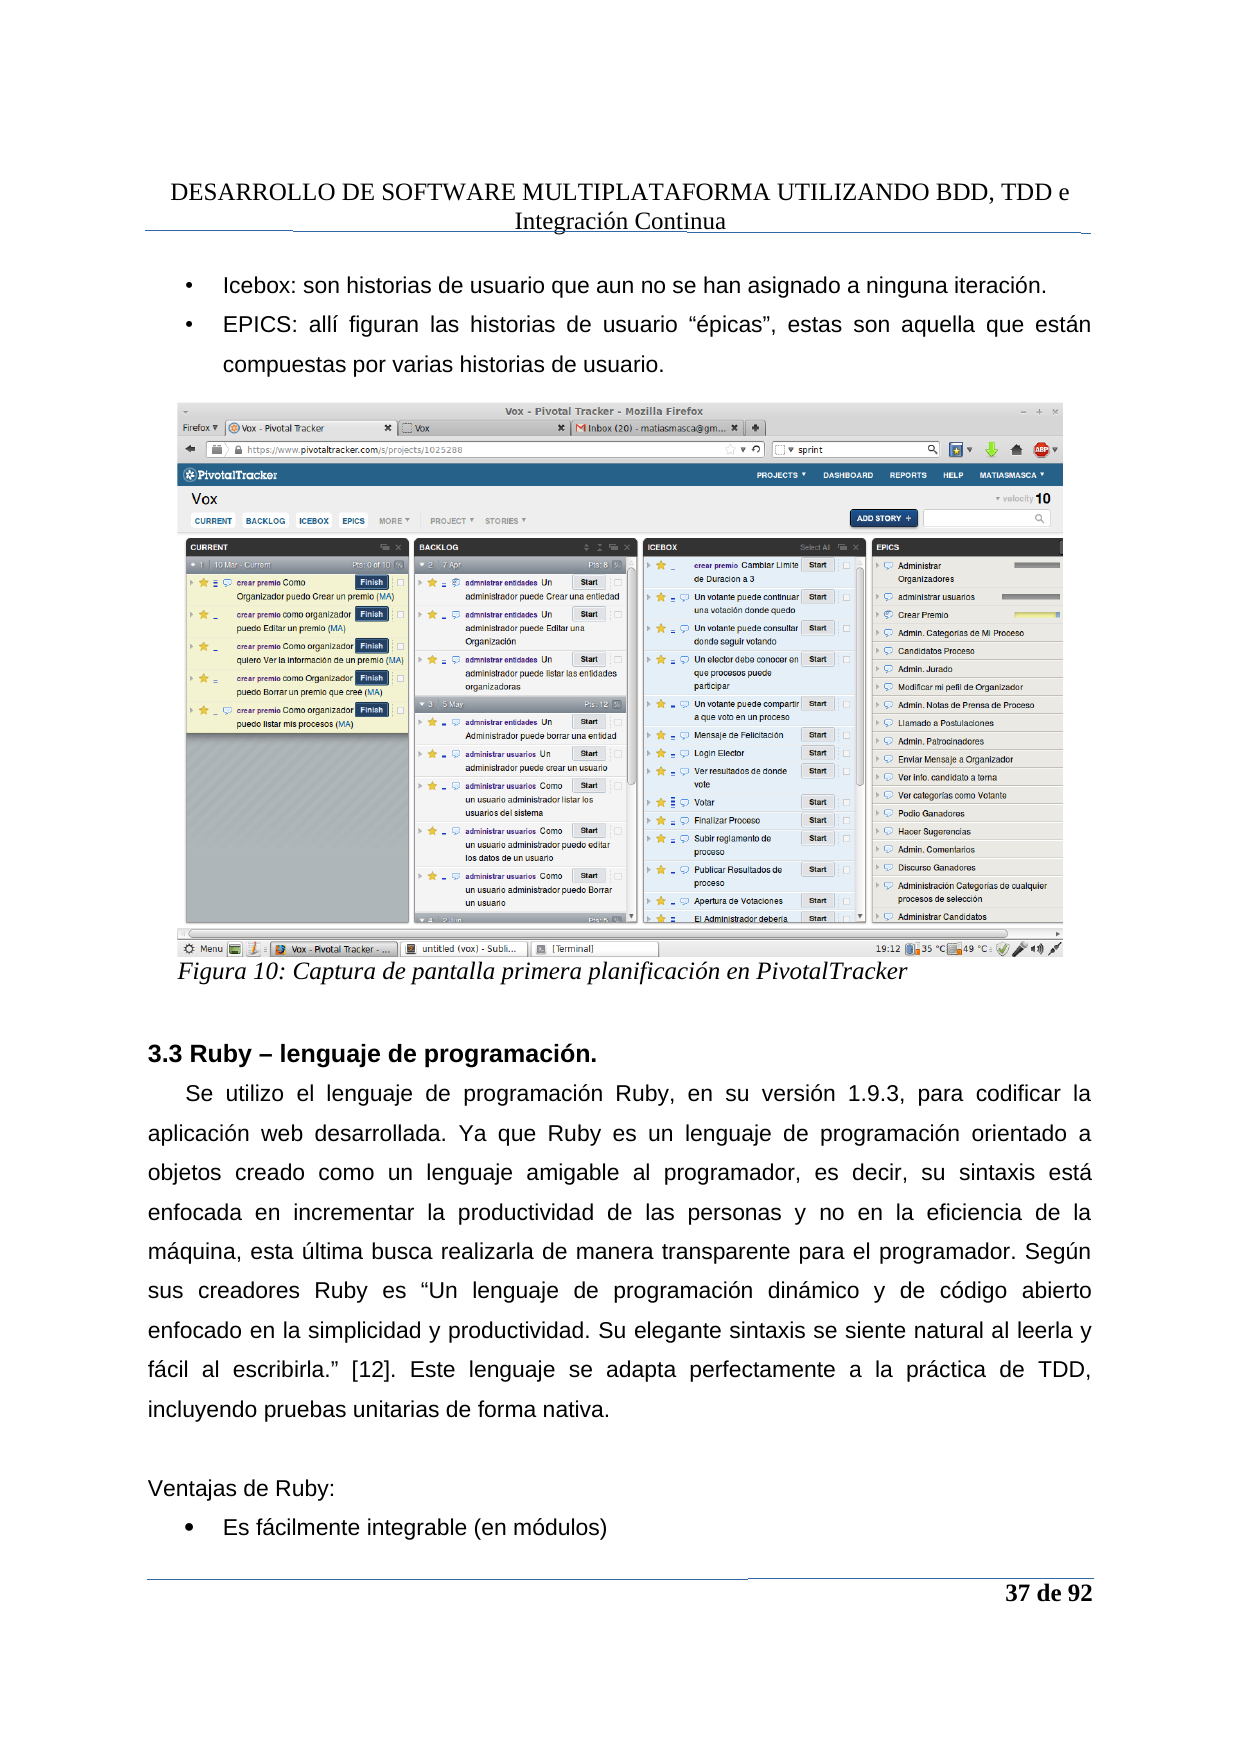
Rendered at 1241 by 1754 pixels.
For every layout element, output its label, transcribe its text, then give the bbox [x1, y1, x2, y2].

list Icebox: son historias de usuario que aun no se han asignado a ninguna iteración. [185, 272, 1093, 298]
text Se utilizo el lenguaje de programación Ruby, en su versión 1.9.3, para codificar la aplicación web desarrollada. Ya que Ruby es un lenguaje de programación orientado a objetos creado como un lenguaje amigable al programador, es decir, su sintaxis está enfocada en incrementar la productividad de las personas y no en la eficiencia de la máquina, esta última busca realizarla de manera transparente para el programador. Según sus creadores Ruby es “Un lenguaje de programación dinámico y de código abierto enfocado en la simplicidad y productividad. Su elegante sintaxis se siente natural al leerla y fácil al escribirla.” [12]. Este lenguaje se adapta perfectamente a la práctica de TDD, incluyendo pruebas unitarias de forma nativa. [148, 1080, 1093, 1422]
subtitle 3.3 Ruby – lenguaje de programación. [148, 1039, 1093, 1067]
list Es fácilmente integrable (en módulos) [185, 1514, 1093, 1541]
picture [177, 402, 1063, 957]
list Figura 10: Captura de pantalla primera planificación en PivotalTracker [177, 957, 1063, 985]
text Ventajas de Ruby: [148, 1475, 1093, 1501]
list EPICS: allí figuran las historias de usuario “épicas”, estas son aquella que están compuestas por varias historias de usuario. [185, 311, 1093, 377]
